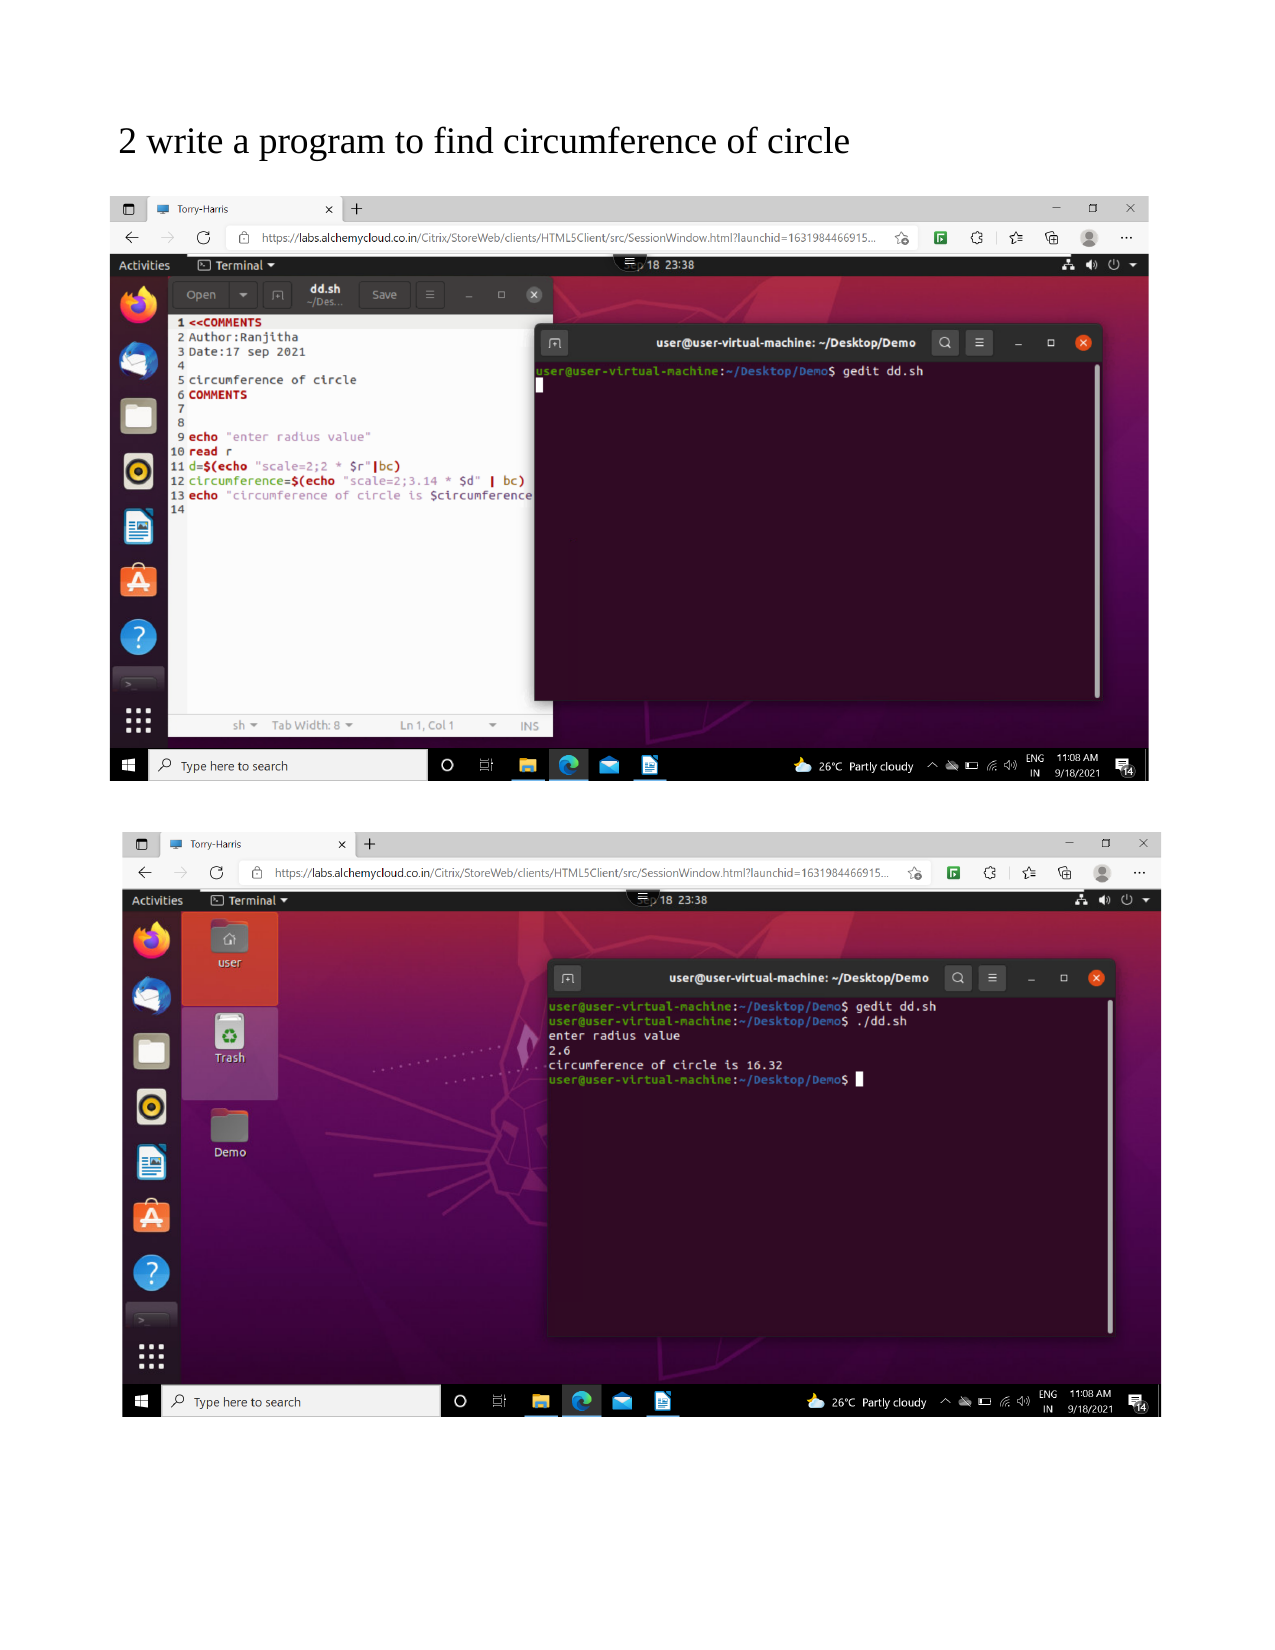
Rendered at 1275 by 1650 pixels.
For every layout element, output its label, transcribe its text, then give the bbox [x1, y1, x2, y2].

text 2 write a program to find circumference of circle [118, 118, 1157, 161]
picture [109, 196, 1149, 781]
picture [122, 832, 1162, 1417]
